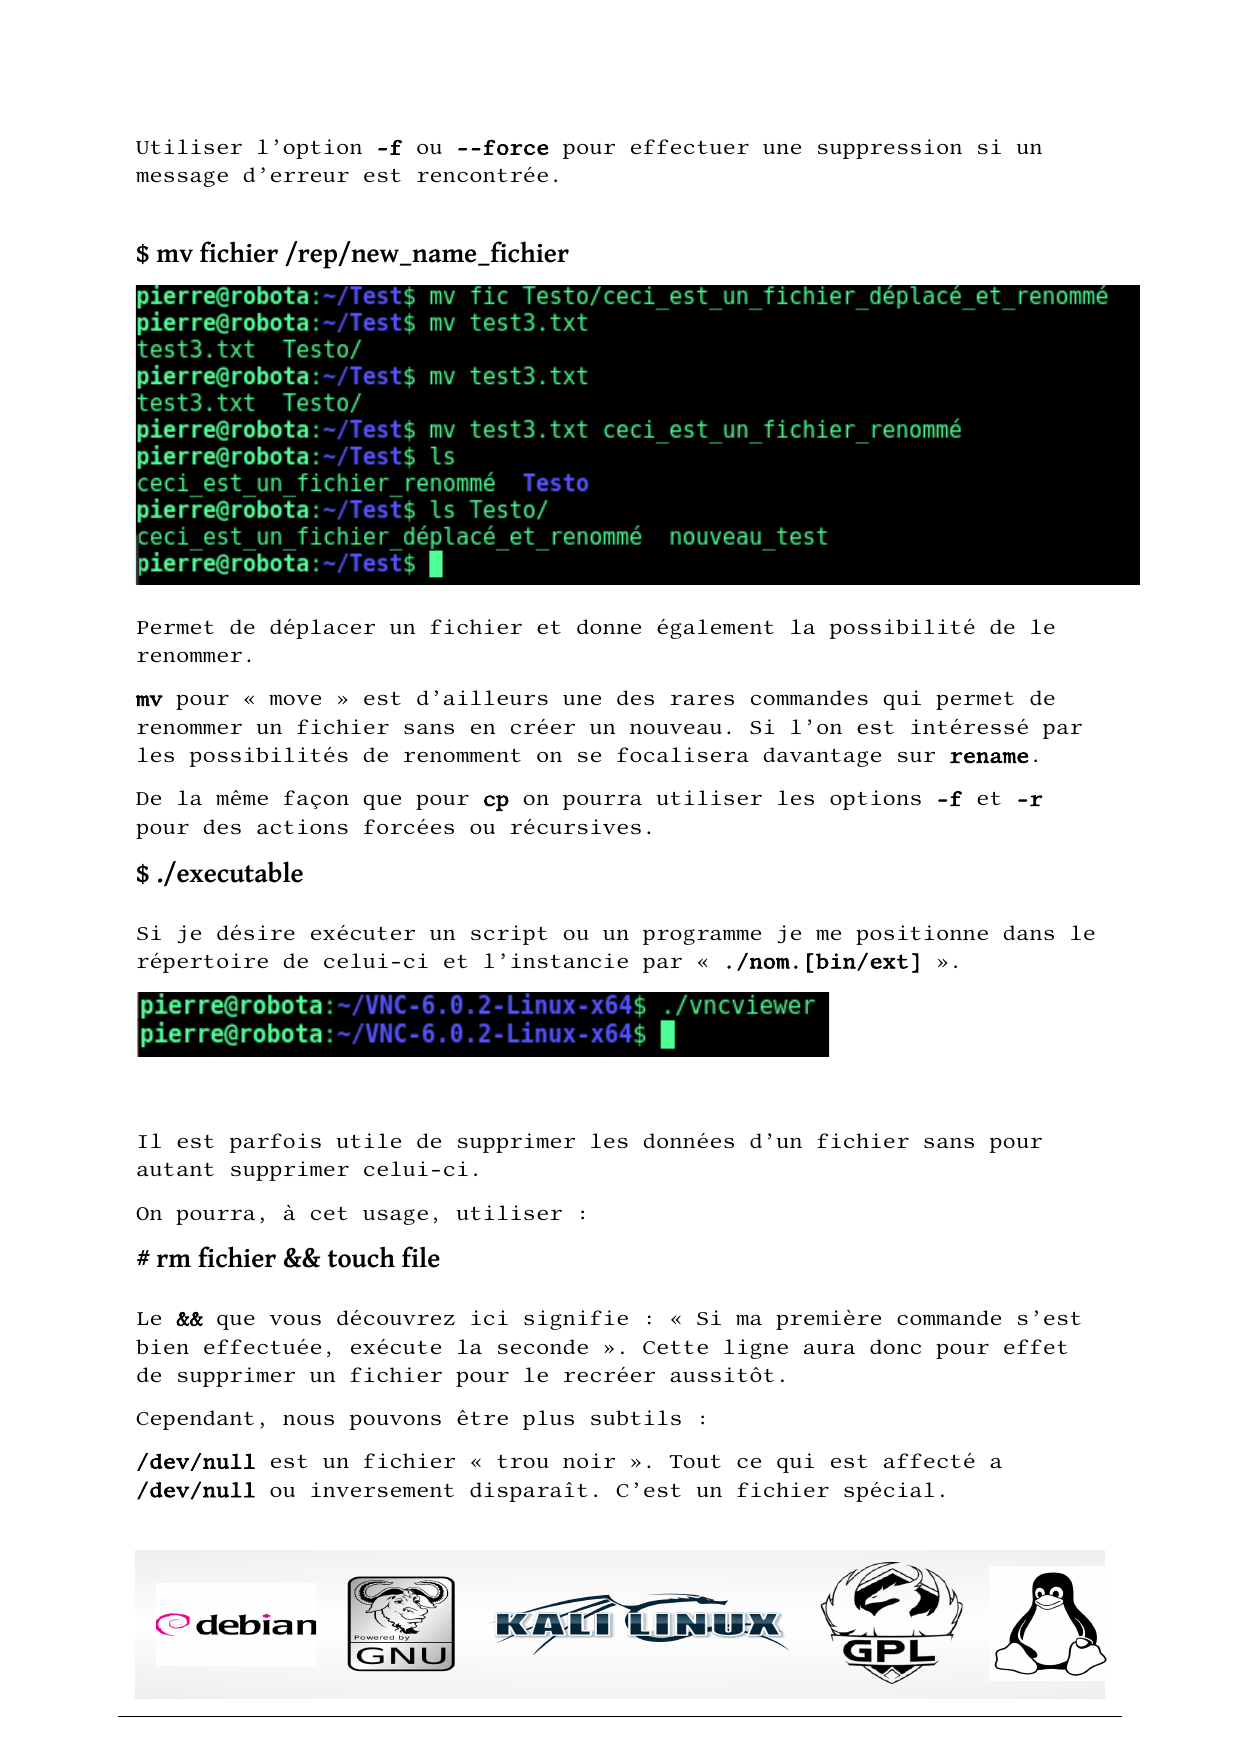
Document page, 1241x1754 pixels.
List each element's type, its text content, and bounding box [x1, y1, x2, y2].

picture [476, 1579, 799, 1670]
picture [341, 1573, 460, 1674]
text $ ./executable [136, 858, 1104, 890]
picture [137, 992, 830, 1057]
picture [989, 1566, 1112, 1681]
text Si je désire exécuter un script ou un programme je me positionne dans le répertoire de celui-ci et l’instancie par « ./nom.[bin/ext] ». [136, 921, 1104, 973]
text Il est parfois utile de supprimer les données d’un fichier sans pour autant supprimer celui-ci. [136, 1130, 1104, 1182]
text # rm fichier && touch file [136, 1244, 1104, 1276]
text De la même façon que pour cp on pourra utiliser les options -f et -r pour des actions forcées ou récursives. [136, 787, 1104, 839]
text Cependant, nous pouvons être plus subtils : [136, 1407, 1104, 1431]
text Permet de déplacer un fichier et donne également la possibilité de le renommer. [136, 616, 1104, 668]
picture [820, 1562, 963, 1684]
picture [135, 285, 1140, 585]
text Utiliser l’option -f ou --force pour effectuer une suppression si un message d’erreur est rencontrée. [136, 136, 1104, 188]
text $ mv fichier /rep/new_name_fichier [136, 239, 1104, 270]
text On pourra, à cet usage, utiliser : [136, 1201, 1104, 1225]
text Le && que vous découvrez ici signifie : « Si ma première commande s’est bien effectuée, exécute la seconde ». Cette ligne aura donc pour effet de supprimer un fichier pour le recréer aussitôt. [136, 1307, 1104, 1388]
text mv pour « move » est d’ailleurs une des rares commandes qui permet de renommer un fichier sans en créer un nouveau. Si l’on est intéressé par les possibilités de renomment on se focalisera davantage sur rename. [136, 687, 1104, 768]
picture [156, 1583, 317, 1666]
text /dev/null est un fichier « trou noir ». Tout ce qui est affecté a /dev/null ou inversement disparaît. C’est un fichier spécial. [136, 1450, 1104, 1502]
